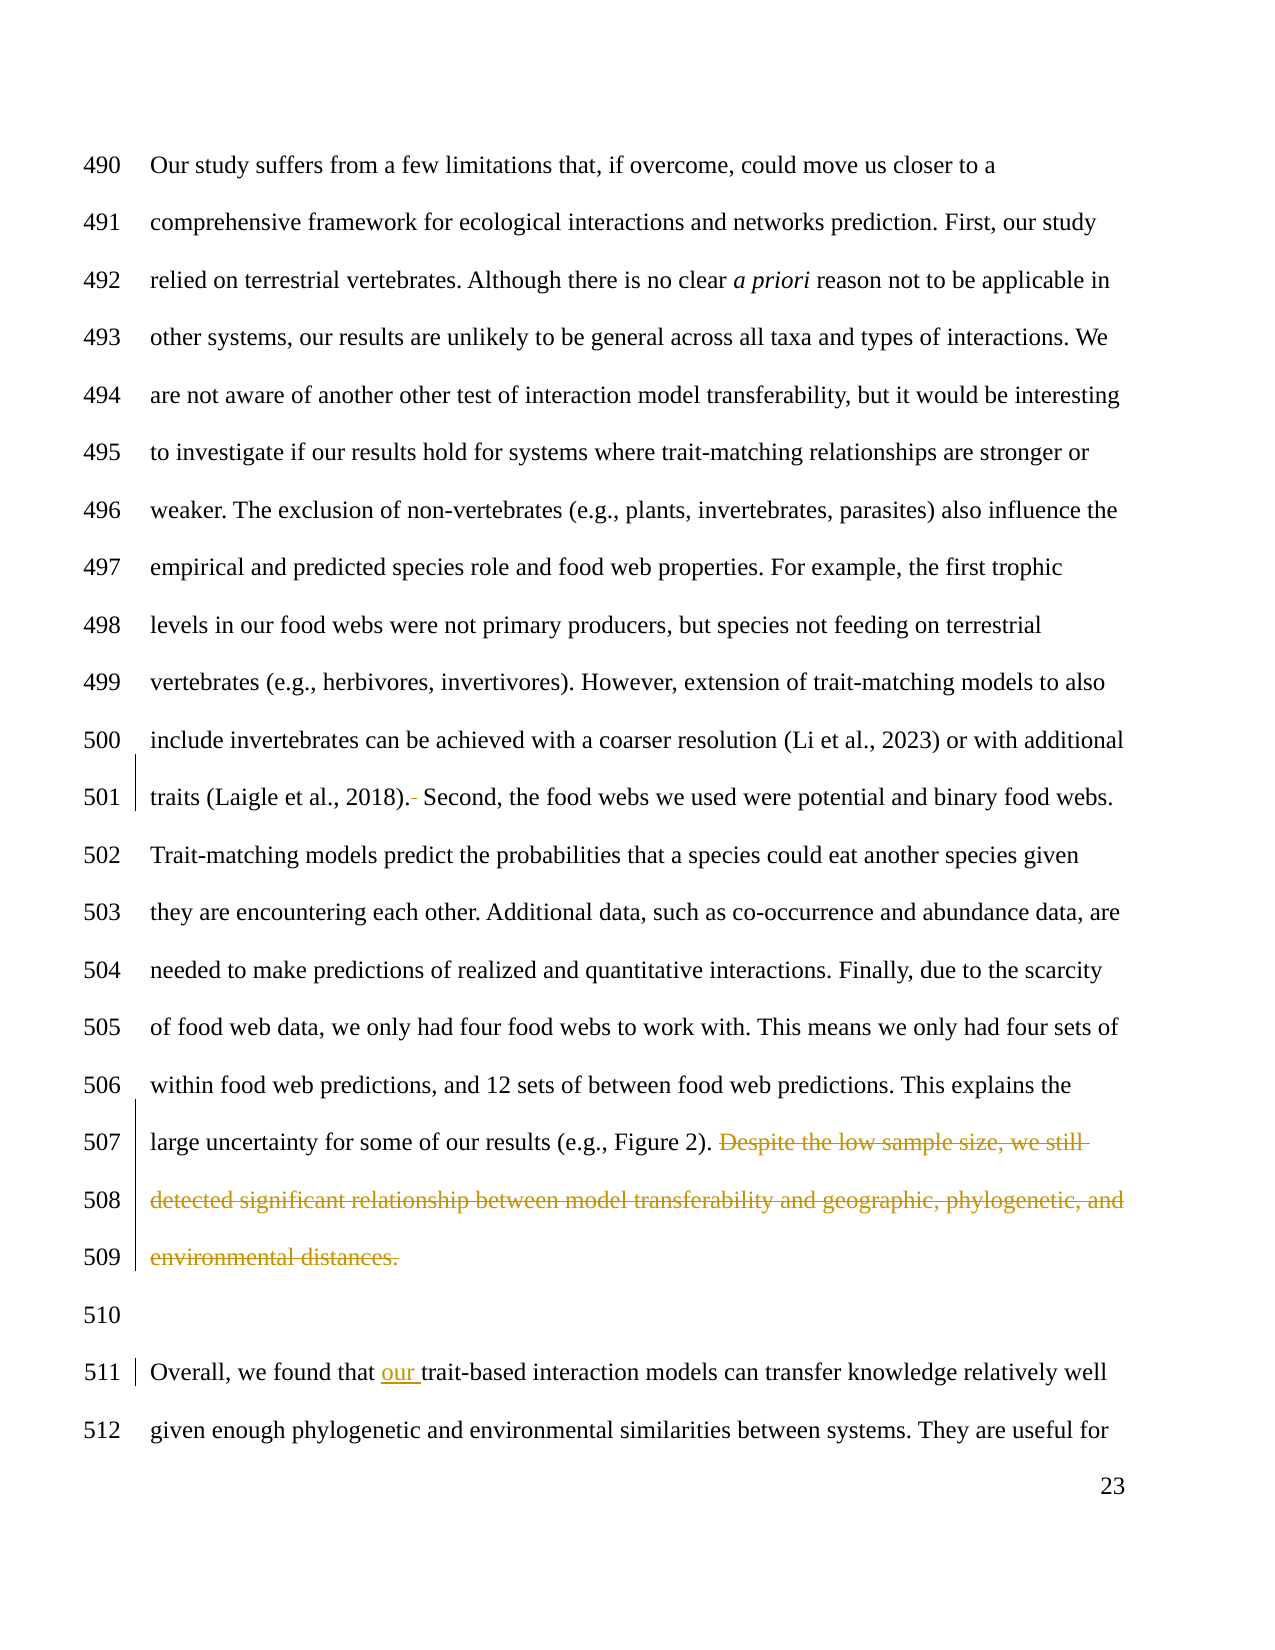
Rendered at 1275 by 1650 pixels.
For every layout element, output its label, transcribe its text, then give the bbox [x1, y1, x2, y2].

text Overall, we found that our trait-based interaction models can transfer knowledge relatively well given enough phylogenetic and environmental similarities between systems. They are useful for [150, 1357, 1125, 1444]
text Our study suffers from a few limitations that, if overcome, could move us closer to a comprehensive framework for ecological interactions and networks prediction. First, our study relied on terrestrial vertebrates. Although there is no clear a priori reason not to be applicable in other systems, our results are unlikely to be general across all taxa and types of interactions. We are not aware of another other test of interaction model transferability, but it would be interesting to investigate if our results hold for systems where trait-matching relationships are stronger or weaker. The exclusion of non-vertebrates (e.g., plants, invertebrates, parasites) also influence the empirical and predicted species role and food web properties. For example, the first trophic levels in our food webs were not primary producers, but species not feeding on terrestrial vertebrates (e.g., herbivores, invertivores). However, extension of trait-matching models to also include invertebrates can be achieved with a coarser resolution (Li et al., 2023) or with additional traits (Laigle et al., 2018). Second, the food webs we used were potential and binary food webs. Trait-matching models predict the probabilities that a species could eat another species given they are encountering each other. Additional data, such as co-occurrence and abundance data, are needed to make predictions of realized and quantitative interactions. Finally, due to the scarcity of food web data, we only had four food webs to work with. This means we only had four sets of within food web predictions, and 12 sets of between food web predictions. This explains the large uncertainty for some of our results (e.g., Figure 2). [150, 150, 1125, 1271]
